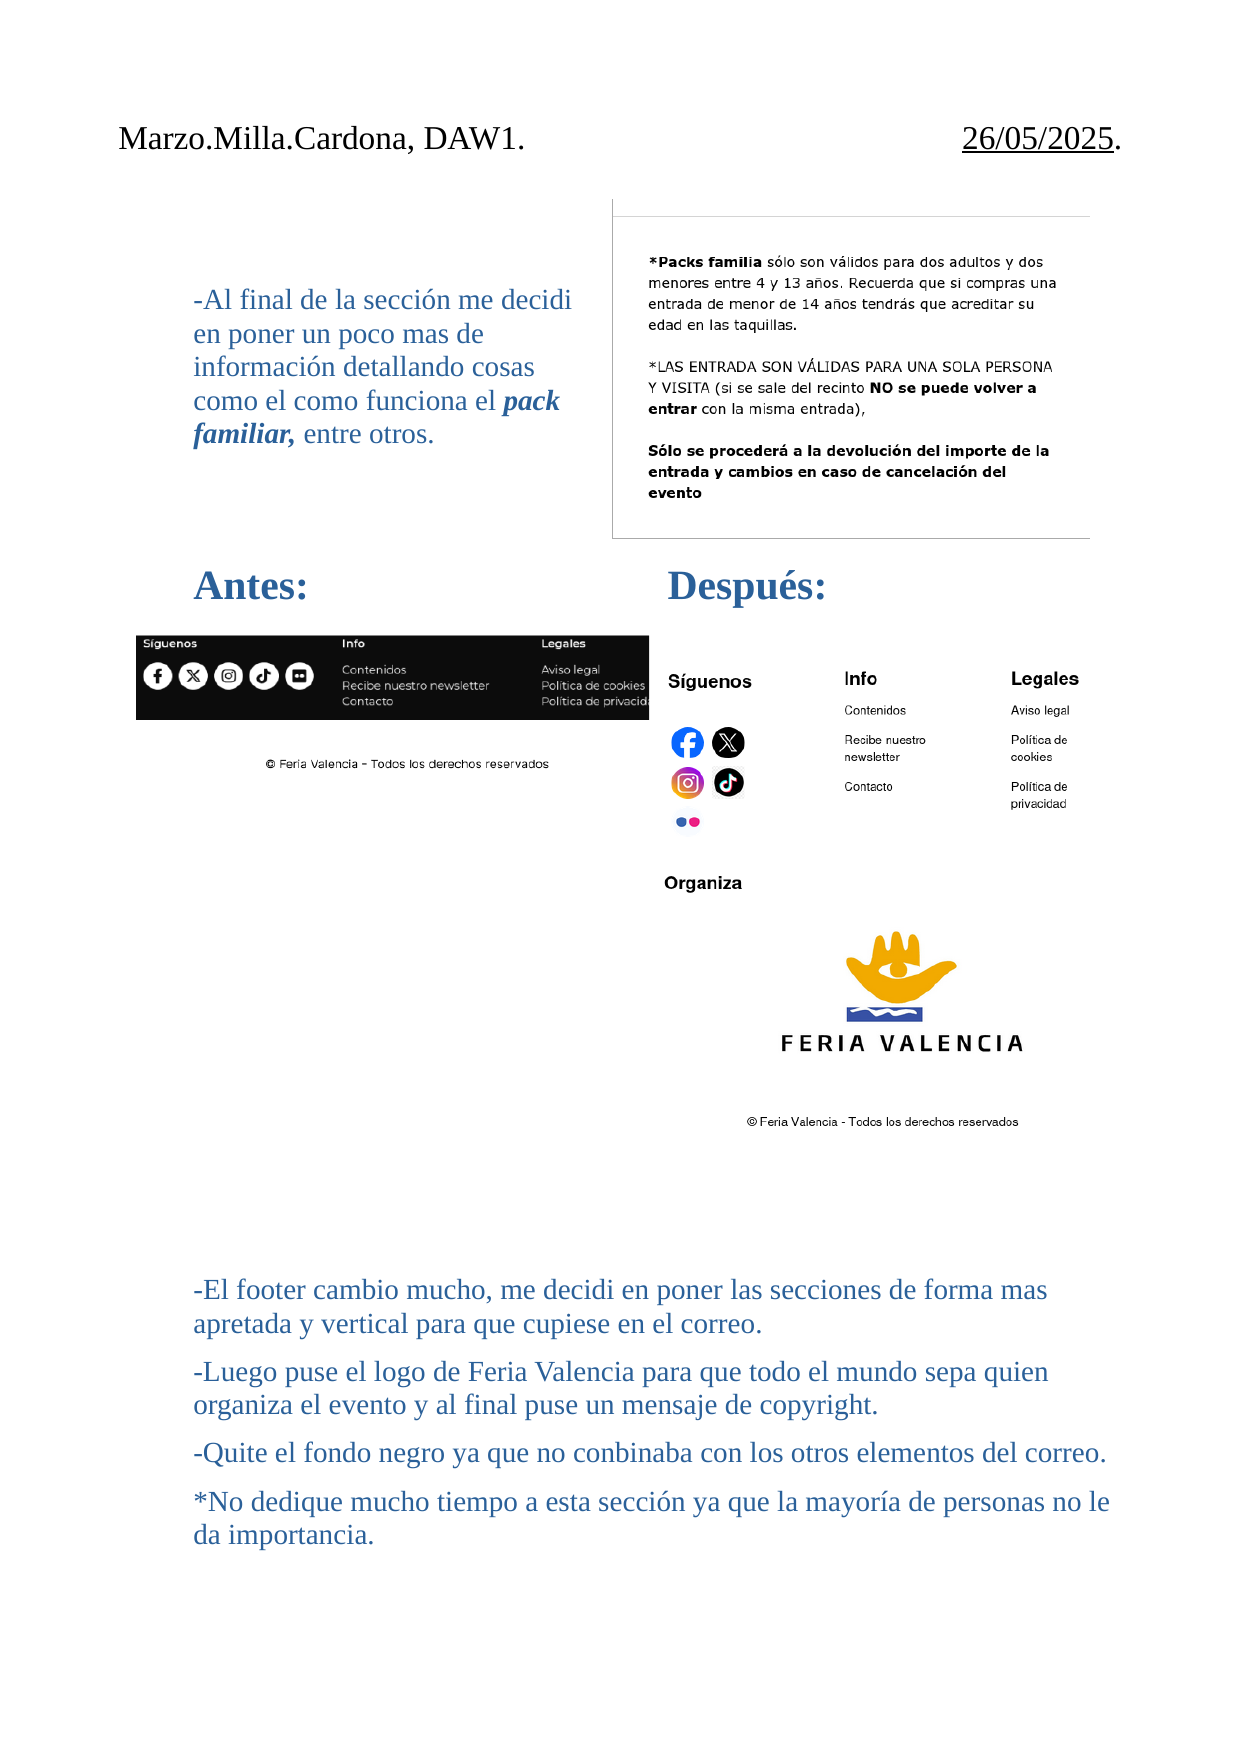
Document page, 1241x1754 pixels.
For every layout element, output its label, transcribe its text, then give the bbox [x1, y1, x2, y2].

text *No dedique mucho tiempo a esta sección ya que la mayoría de personas no le da importancia. [193, 1484, 1122, 1551]
picture [597, 199, 1090, 544]
text -Quite el fondo negro ya que no conbinaba con los otros elementos del correo. [193, 1436, 1122, 1469]
text [1090, 282, 1122, 450]
text -Al final de la sección me decidi en poner un poco mas de información detallando cosas como el como funciona el pack familiar, entre otros. [193, 282, 597, 450]
picture [135, 628, 1098, 1148]
text -El footer cambio mucho, me decidi en poner las secciones de forma mas apretada y vertical para que cupiese en el correo. [193, 1272, 1122, 1339]
text -Luego puse el logo de Feria Valencia para que todo el mundo sepa quien organiza el evento y al final puse un mensaje de copyright. [193, 1354, 1122, 1421]
text Antes: Después: [193, 561, 1122, 609]
